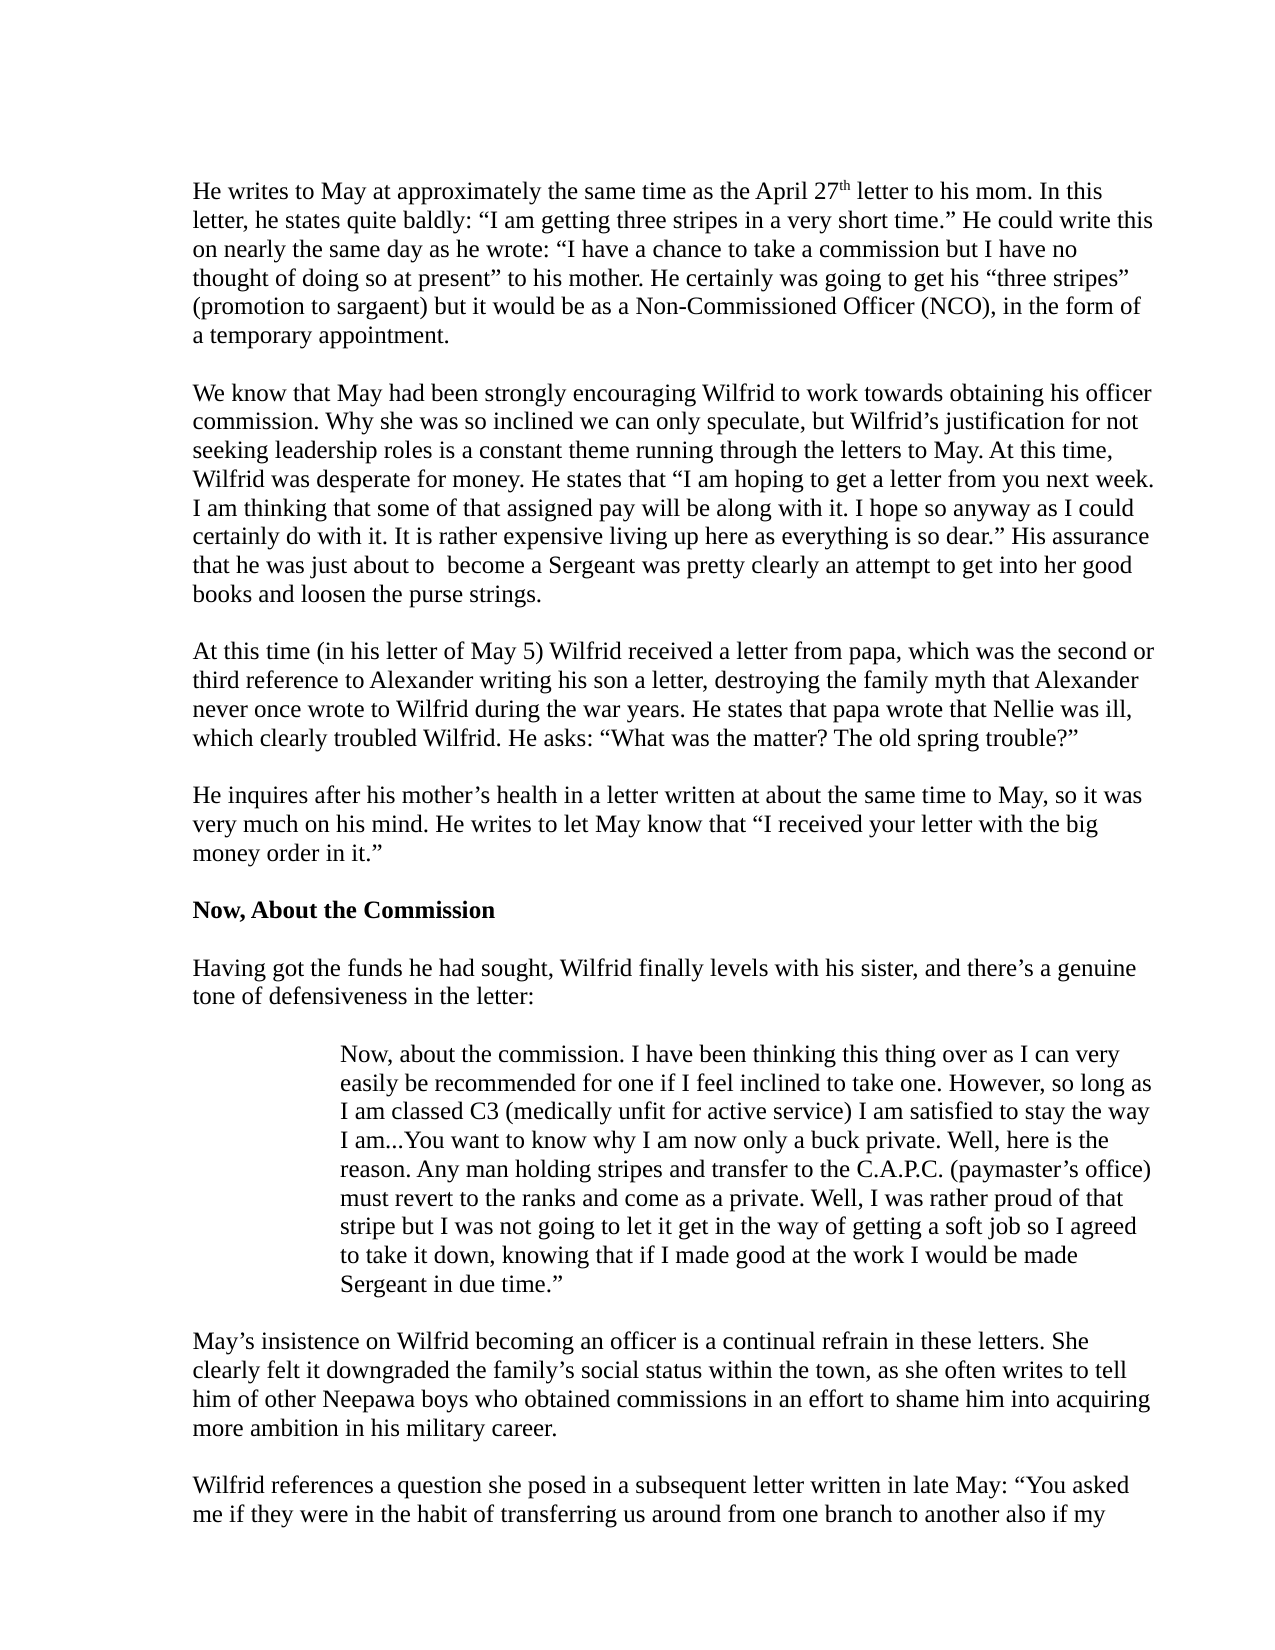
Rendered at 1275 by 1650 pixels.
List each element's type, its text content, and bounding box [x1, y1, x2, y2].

text He inquires after his mother’s health in a letter written at about the same time to May, so it was very much on his mind. He writes to let May know that “I received your letter with the big money order in it.” [192, 780, 1158, 866]
text We know that May had been strongly encouraging Wilfrid to work towards obtaining his officer commission. Why she was so inclined we can only speculate, but Wilfrid’s justification for not seeking leadership roles is a constant theme running through the letters to May. At this time, Wilfrid was desperate for money. He states that “I am hoping to get a letter from you next week. I am thinking that some of that assigned pay will be along with it. I hope so anyway as I could certainly do with it. It is rather expensive living up here as everything is so dear.” His assurance that he was just about to become a Sergeant was pretty clearly an attempt to get into her good books and loosen the purse strings. [192, 378, 1158, 608]
text He writes to May at approximately the same time as the April 27th letter to his mom. In this letter, he states quite baldly: “I am getting three stripes in a very short time.” He could write this on nearly the same day as he wrote: “I have a chance to take a commission but I have no thought of doing so at present” to his mother. He certainly was going to get his “three stripes” (promotion to sargaent) but it would be as a Non-Commissioned Officer (NCO), in the form of a temporary appointment. [192, 176, 1158, 349]
text Wilfrid references a question she posed in a subsequent letter written in late May: “You asked me if they were in the habit of transferring us around from one branch to another also if my [192, 1470, 1158, 1528]
text May’s insistence on Wilfrid becoming an officer is a continual refrain in these letters. She clearly felt it downgraded the family’s social status within the town, as she often writes to tell him of other Neepawa boys who obtained commissions in an effort to shame him into acquiring more ambition in his military career. [192, 1326, 1158, 1441]
text Now, About the Commission [192, 895, 1158, 924]
text Now, about the commission. I have been thinking this thing over as I can very easily be recommended for one if I feel inclined to take one. However, so long as I am classed C3 (medically unfit for active service) I am satisfied to stay the way I am...You want to know why I am now only a buck private. Well, here is the reason. Any man holding stripes and transfer to the C.A.P.C. (paymaster’s office) must revert to the ranks and come as a private. Well, I was rather proud of that stripe but I was not going to let it get in the way of getting a soft job so I agreed to take it down, knowing that if I made good at the work I would be made Sergeant in due time.” [340, 1039, 1158, 1298]
text At this time (in his letter of May 5) Wilfrid received a letter from papa, which was the second or third reference to Alexander writing his son a letter, destroying the family myth that Alexander never once wrote to Wilfrid during the war years. He states that papa wrote that Nellie was ill, which clearly troubled Wilfrid. He asks: “What was the matter? The old spring trouble?” [192, 636, 1158, 751]
text Having got the funds he had sought, Wilfrid finally levels with his sister, and there’s a genuine tone of defensiveness in the letter: [192, 953, 1158, 1010]
